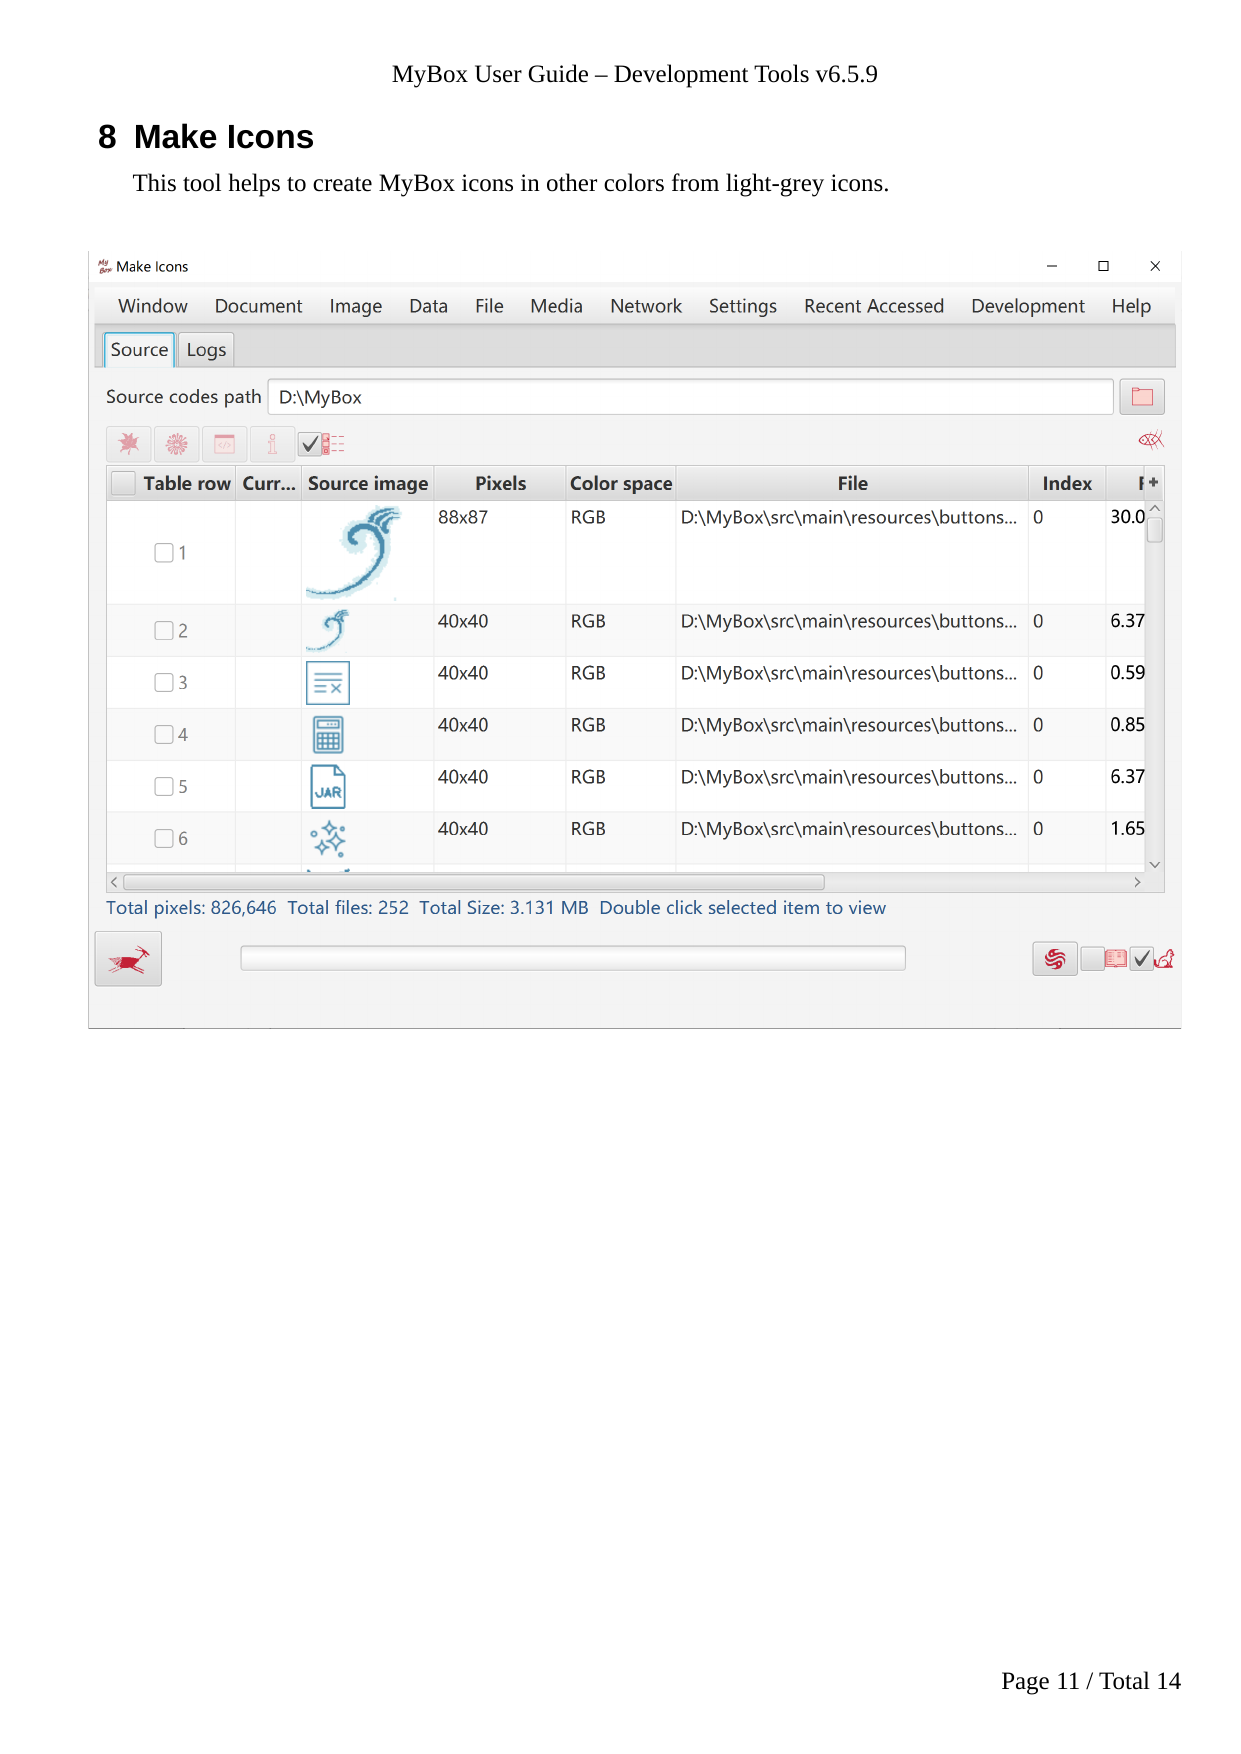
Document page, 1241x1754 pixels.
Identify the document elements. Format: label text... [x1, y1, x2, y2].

text This tool helps to create MyBox icons in other colors from light-grey icons. [88, 168, 1181, 197]
picture [88, 251, 1182, 1029]
subtitle Make Icons [88, 117, 1181, 156]
